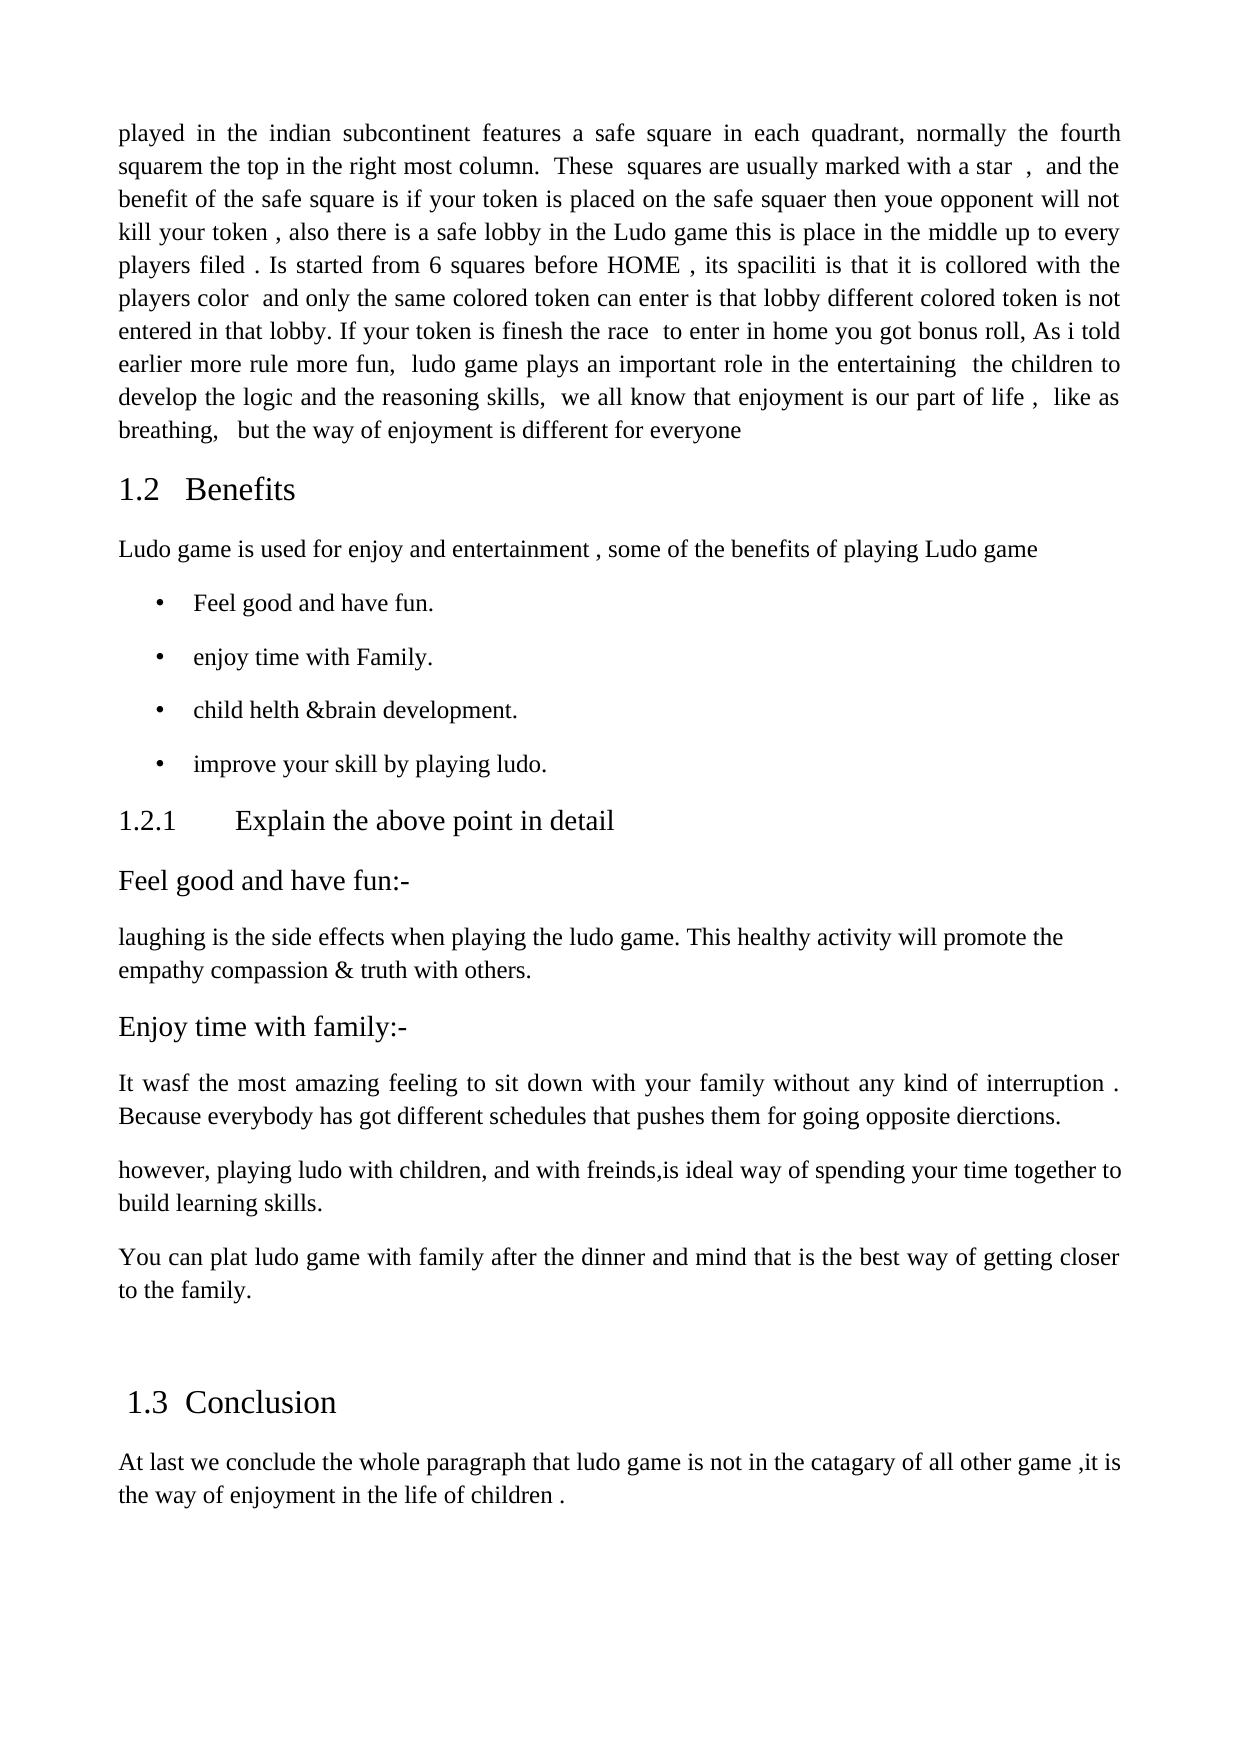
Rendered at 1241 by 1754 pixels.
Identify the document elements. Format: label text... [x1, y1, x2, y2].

text 1.2.1 Explain the above point in detail [118, 803, 1122, 837]
text 1.2 Benefits [118, 469, 1122, 507]
list enjoy time with Family. [156, 642, 1122, 671]
list Feel good and have fun. [156, 588, 1122, 617]
text It wasf the most amazing feeling to sit down with your family without any kind of interruption . Because everybody has got different schedules that pushes them for going opposite dierctions. [118, 1068, 1122, 1130]
text Feel good and have fun:- [118, 863, 1122, 896]
text At last we conclude the whole paragraph that ludo game is not in the catagary of all other game ,it is the way of enjoyment in the life of children . [118, 1447, 1122, 1509]
text Ludo game is used for enjoy and entertainment , some of the benefits of playing Ludo game [118, 534, 1122, 563]
list improve your skill by playing ludo. [156, 749, 1122, 778]
text 1.3 Conclusion [118, 1382, 1122, 1420]
text You can plat ludo game with family after the dinner and mind that is the best way of getting closer to the family. [118, 1242, 1122, 1304]
text Enjoy time with family:- [118, 1009, 1122, 1042]
list child helth &brain development. [156, 696, 1122, 724]
text played in the indian subcontinent features a safe square in each quadrant, normally the fourth squarem the top in the right most column. These squares are usually marked with a star , and the benefit of the safe square is if your token is placed on the safe squaer then youe opponent will not kill your token , also there is a safe lobby in the Ludo game this is place in the middle up to every players filed . Is started from 6 squares before HOME , its spaciliti is that it is collored with the players color and only the same colored token can enter is that lobby different colored token is not entered in that lobby. If your token is finesh the race to enter in home you got bonus roll, As i told earlier more rule more fun, ludo game plays an important role in the entertaining the children to develop the logic and the reasoning skills, we all know that enjoyment is our part of life , like as breathing, but the way of enjoyment is different for everyone [118, 118, 1122, 444]
text laughing is the side effects when playing the ludo game. This healthy activity will promote the empathy compassion & truth with others. [118, 922, 1122, 984]
text however, playing ludo with children, and with freinds,is ideal way of spending your time together to build learning skills. [118, 1155, 1122, 1217]
